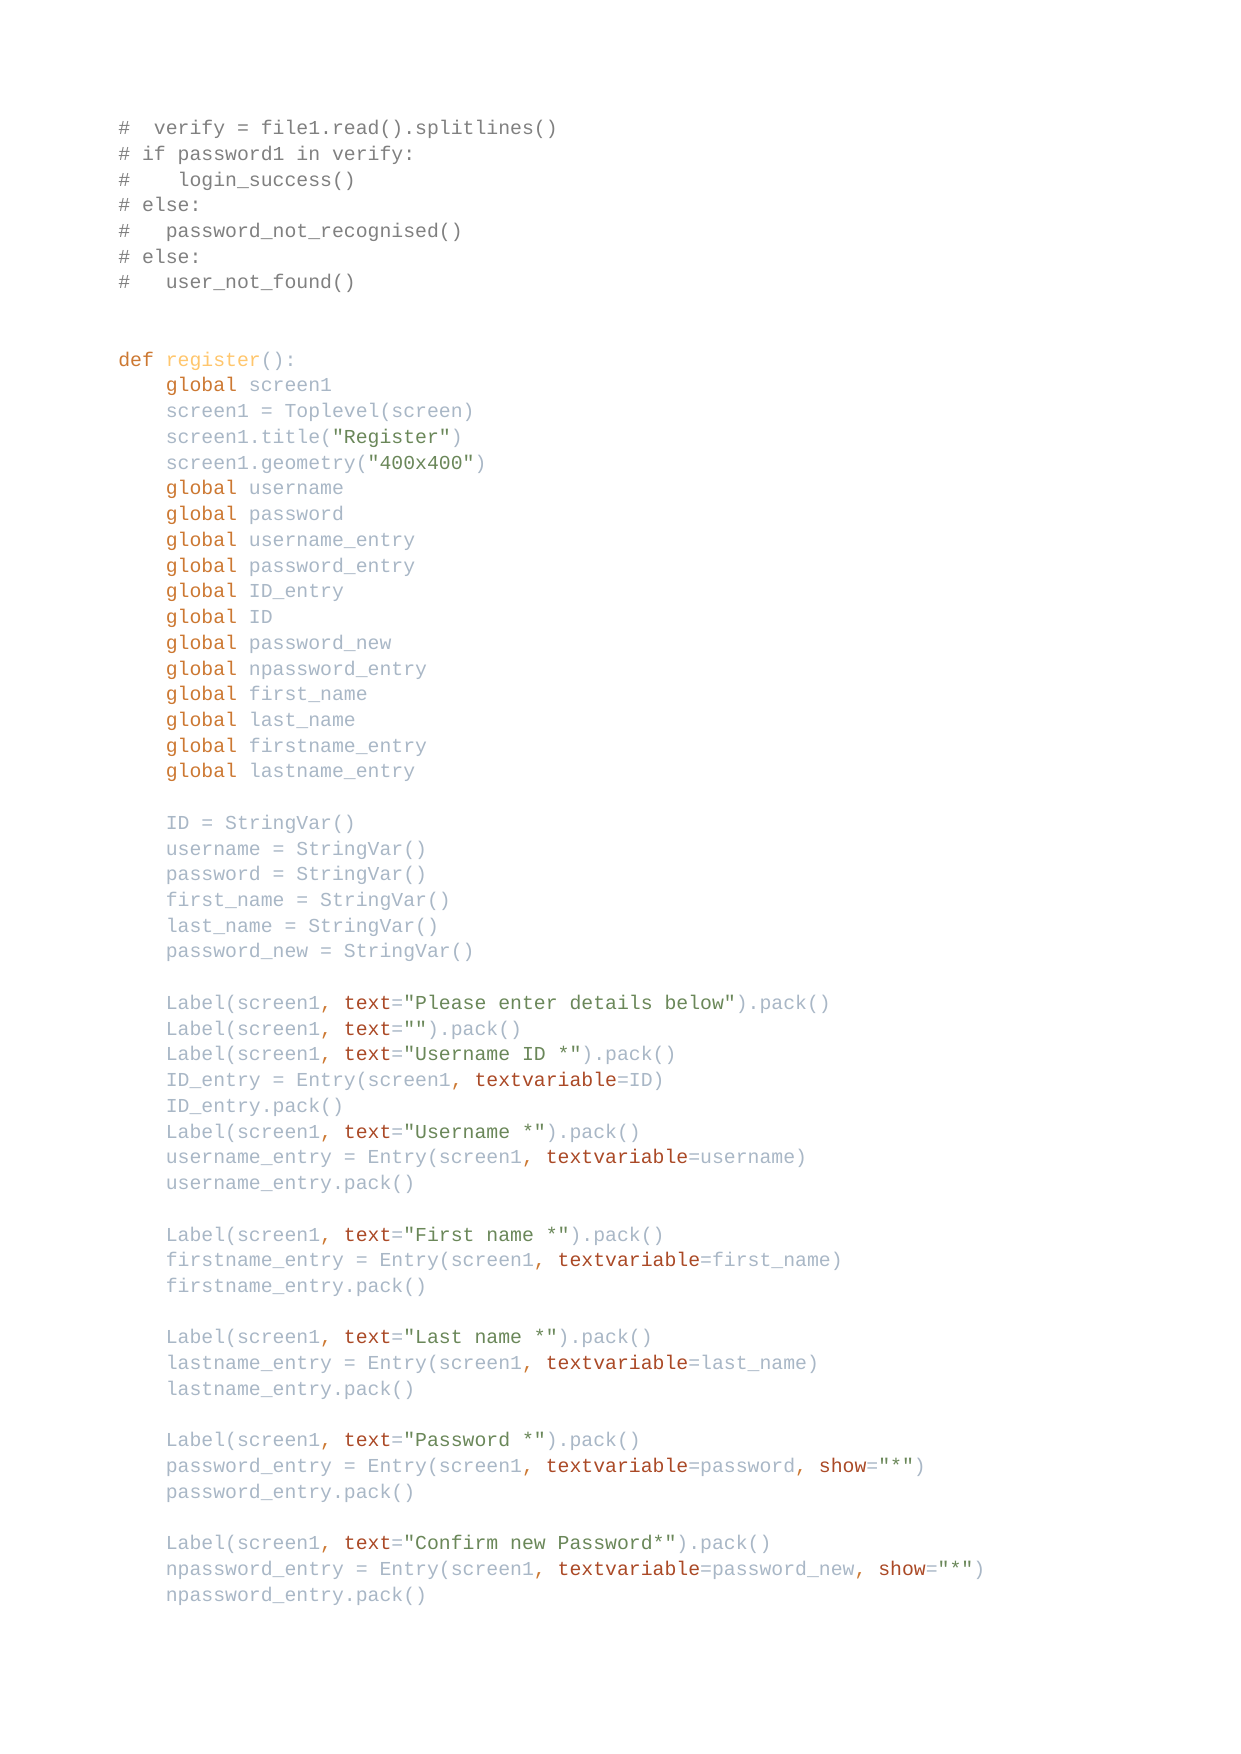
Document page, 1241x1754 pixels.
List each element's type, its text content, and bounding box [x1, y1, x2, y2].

text # verify = file1.read().splitlines() # if password1 in verify: # login_success() # else: # password_not_recognised() # else: # user_not_found() def register(): global screen1 screen1 = Toplevel(screen) screen1.title("Register") screen1.geometry("400x400") global username global password global username_entry global password_entry global ID_entry global ID global password_new global npassword_entry global first_name global last_name global firstname_entry global lastname_entry ID = StringVar() username = StringVar() password = StringVar() first_name = StringVar() last_name = StringVar() password_new = StringVar() Label(screen1, text="Please enter details below").pack() Label(screen1, text="").pack() Label(screen1, text="Username ID *").pack() ID_entry = Entry(screen1, textvariable=ID) ID_entry.pack() Label(screen1, text="Username *").pack() username_entry = Entry(screen1, textvariable=username) username_entry.pack() Label(screen1, text="First name *").pack() firstname_entry = Entry(screen1, textvariable=first_name) firstname_entry.pack() Label(screen1, text="Last name *").pack() lastname_entry = Entry(screen1, textvariable=last_name) lastname_entry.pack() Label(screen1, text="Password *").pack() password_entry = Entry(screen1, textvariable=password, show="*") password_entry.pack() Label(screen1, text="Confirm new Password*").pack() npassword_entry = Entry(screen1, textvariable=password_new, show="*") npassword_entry.pack() [118, 118, 1122, 1633]
